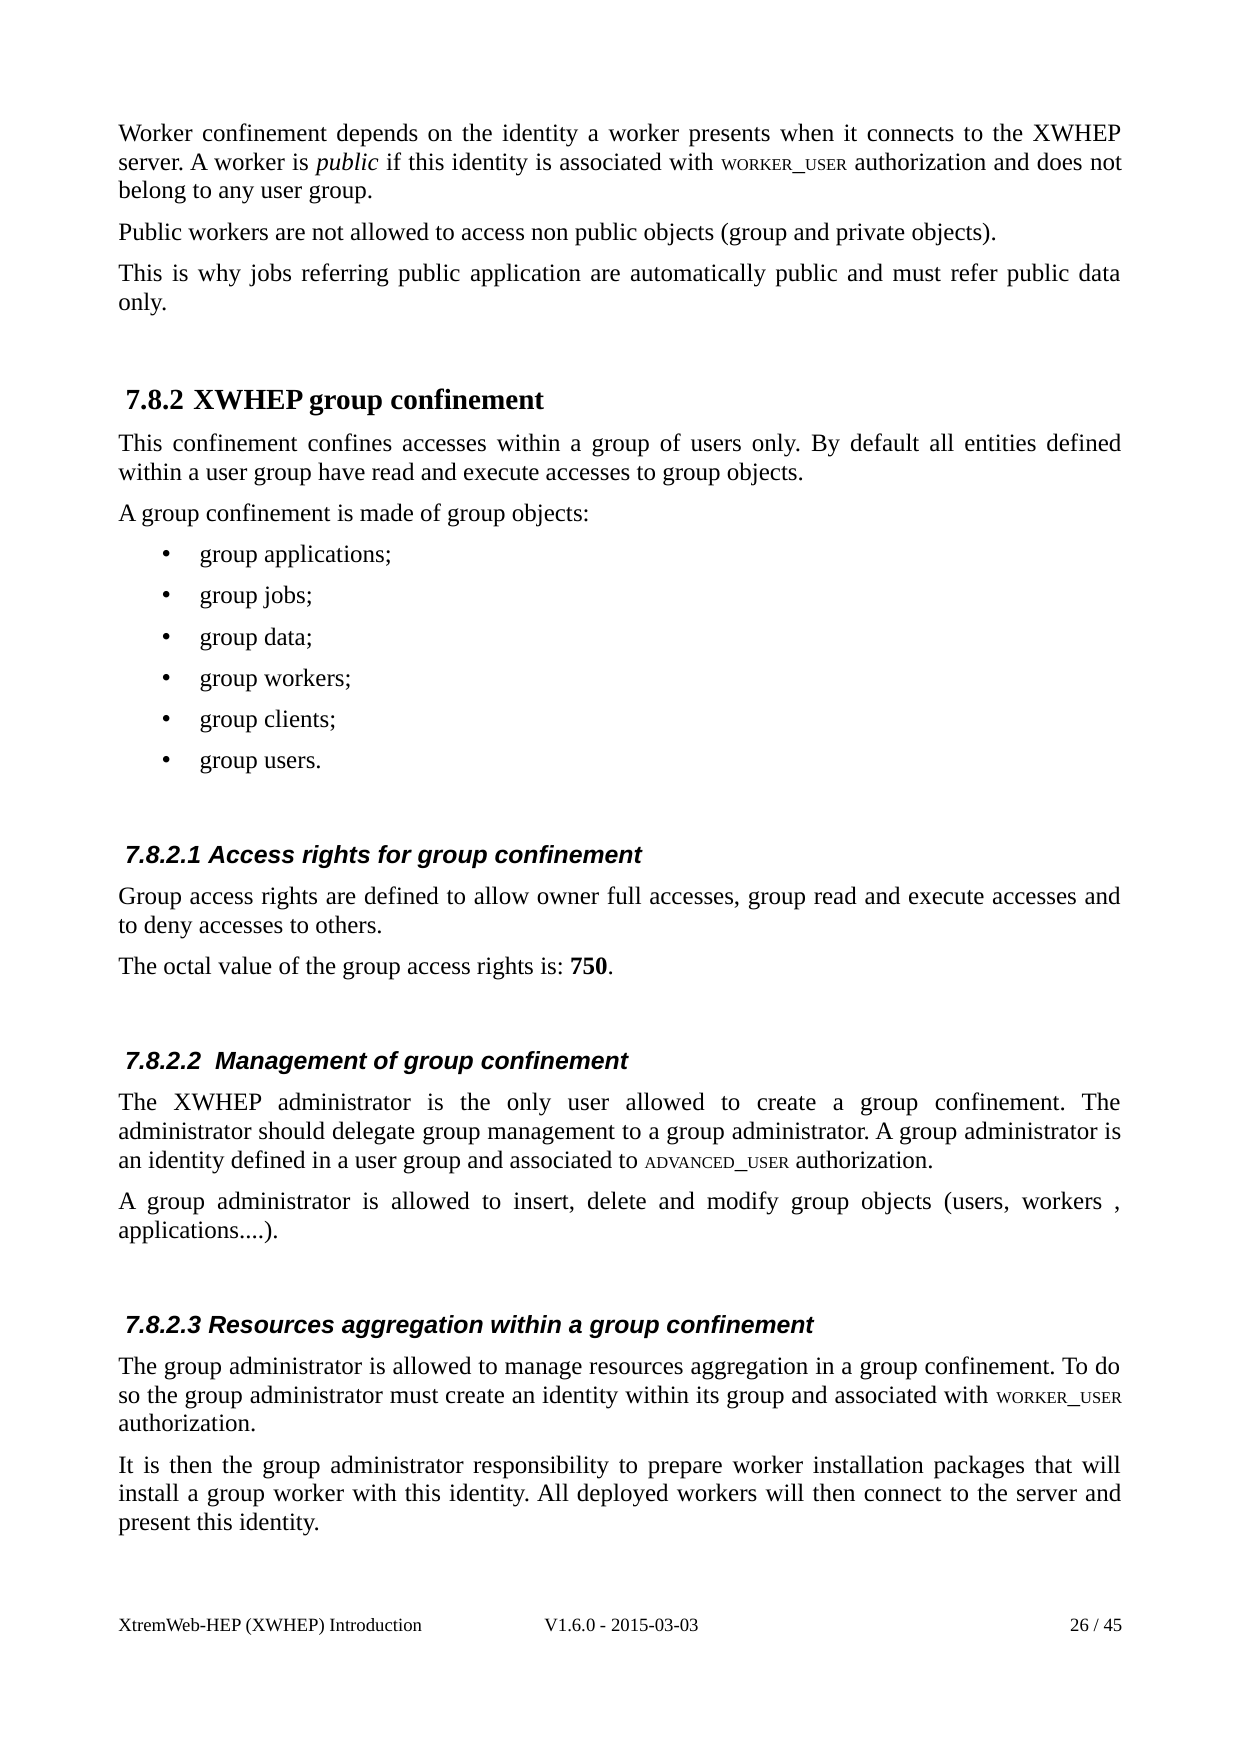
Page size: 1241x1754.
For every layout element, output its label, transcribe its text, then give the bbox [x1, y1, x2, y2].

text A group administrator is allowed to insert, delete and modify group objects (users, workers , applications....). [118, 1186, 1122, 1244]
text It is then the group administrator responsibility to prepare worker installation packages that will install a group worker with this identity. All deployed workers will then connect to the server and present this identity. [118, 1450, 1122, 1536]
text This is why jobs referring public application are automatically public and must refer public data only. [118, 258, 1122, 316]
text Public workers are not allowed to access non public objects (group and private objects). [118, 217, 1122, 246]
list group data; [162, 622, 1122, 650]
subtitle Resources aggregation within a group confinement [118, 1310, 1122, 1338]
list group workers; [162, 663, 1122, 692]
list group clients; [162, 704, 1122, 733]
text A group confinement is made of group objects: [118, 498, 1122, 527]
text The XWHEP administrator is the only user allowed to create a group confinement. The administrator should delegate group management to a group administrator. A group administrator is an identity defined in a user group and associated to advanced_user authorization. [118, 1087, 1122, 1174]
subtitle Access rights for group confinement [118, 840, 1122, 869]
list group jobs; [162, 580, 1122, 609]
subtitle XWHEP group confinement [118, 382, 1122, 415]
text The octal value of the group access rights is: 750. [118, 951, 1122, 980]
list group applications; [162, 539, 1122, 568]
text Group access rights are defined to allow owner full accesses, group read and execute accesses and to deny accesses to others. [118, 881, 1122, 939]
text Worker confinement depends on the identity a worker presents when it connects to the XWHEP server. A worker is public if this identity is associated with worker_user authorization and does not belong to any user group. [118, 118, 1122, 204]
text This confinement confines accesses within a group of users only. By default all entities defined within a user group have read and execute accesses to group objects. [118, 428, 1122, 485]
subtitle Management of group confinement [118, 1046, 1122, 1075]
list group users. [162, 745, 1122, 774]
text The group administrator is allowed to manage resources aggregation in a group confinement. To do so the group administrator must create an identity within its group and associated with worker_user authorization. [118, 1351, 1122, 1437]
